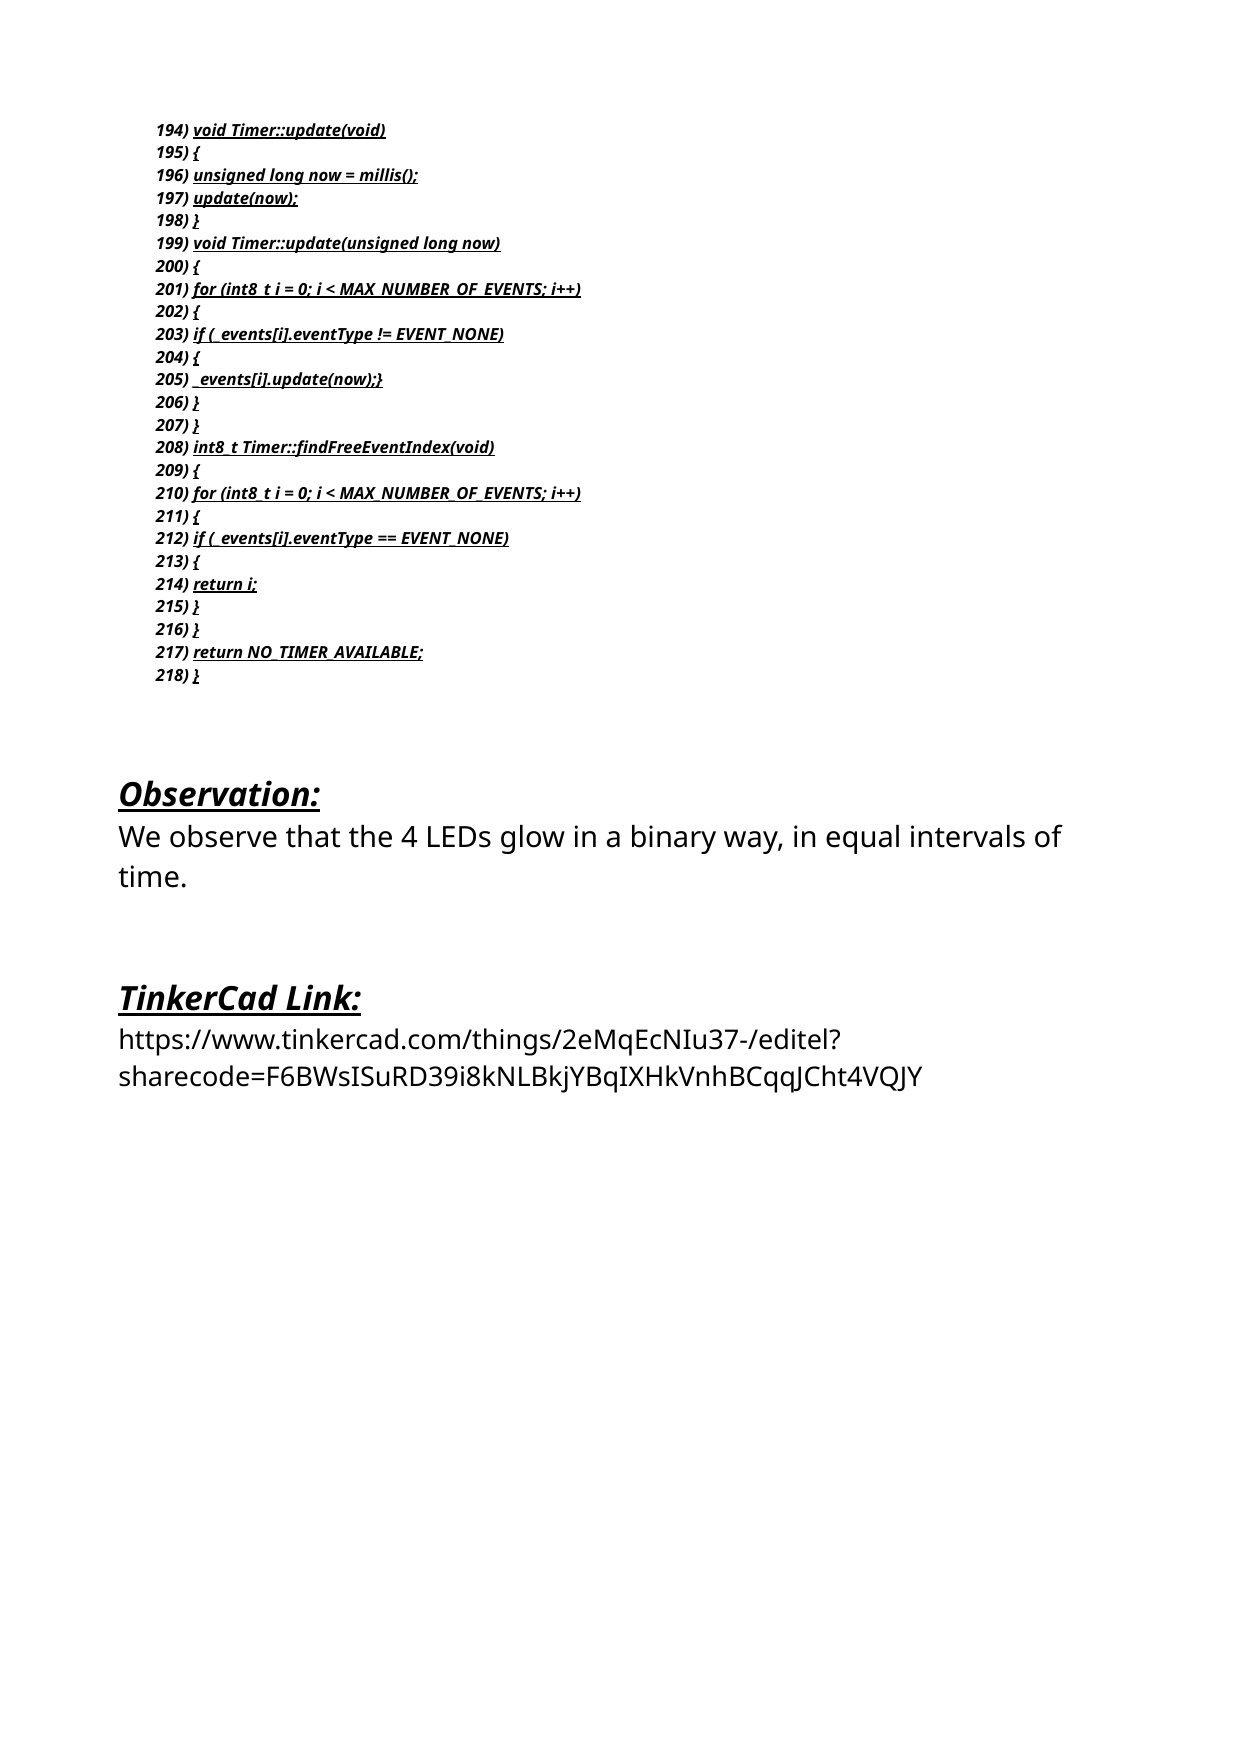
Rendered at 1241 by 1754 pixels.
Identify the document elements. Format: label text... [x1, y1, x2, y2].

list } [156, 413, 1122, 436]
list { [156, 459, 1122, 481]
text We observe that the 4 LEDs glow in a binary way, in equal intervals of time. [118, 816, 1122, 896]
list return i; [156, 572, 1122, 595]
list } [156, 209, 1122, 232]
list { [156, 549, 1122, 572]
list { [156, 345, 1122, 368]
text https://www.tinkercad.com/things/2eMqEcNIu37-/editel?sharecode=F6BWsISuRD39i8kNLBkjYBqIXHkVnhBCqqJCht4VQJY [118, 1021, 1122, 1094]
list { [156, 300, 1122, 322]
list _events[i].update(now);} [156, 368, 1122, 391]
list return NO_TIMER_AVAILABLE; [156, 640, 1122, 663]
list void Timer::update(void) [156, 118, 1122, 141]
list update(now); [156, 186, 1122, 209]
list if (_events[i].eventType == EVENT_NONE) [156, 527, 1122, 549]
list { [156, 504, 1122, 527]
list for (int8_t i = 0; i < MAX_NUMBER_OF_EVENTS; i++) [156, 277, 1122, 300]
text TinkerCad Link: [118, 975, 1122, 1021]
list } [156, 618, 1122, 640]
list } [156, 391, 1122, 413]
text Observation: [118, 771, 1122, 816]
list { [156, 141, 1122, 163]
list { [156, 254, 1122, 277]
list for (int8_t i = 0; i < MAX_NUMBER_OF_EVENTS; i++) [156, 481, 1122, 504]
list } [156, 595, 1122, 618]
list unsigned long now = millis(); [156, 163, 1122, 186]
list if (_events[i].eventType != EVENT_NONE) [156, 322, 1122, 345]
list int8_t Timer::findFreeEventIndex(void) [156, 436, 1122, 459]
list void Timer::update(unsigned long now) [156, 232, 1122, 254]
list } [156, 663, 1122, 686]
